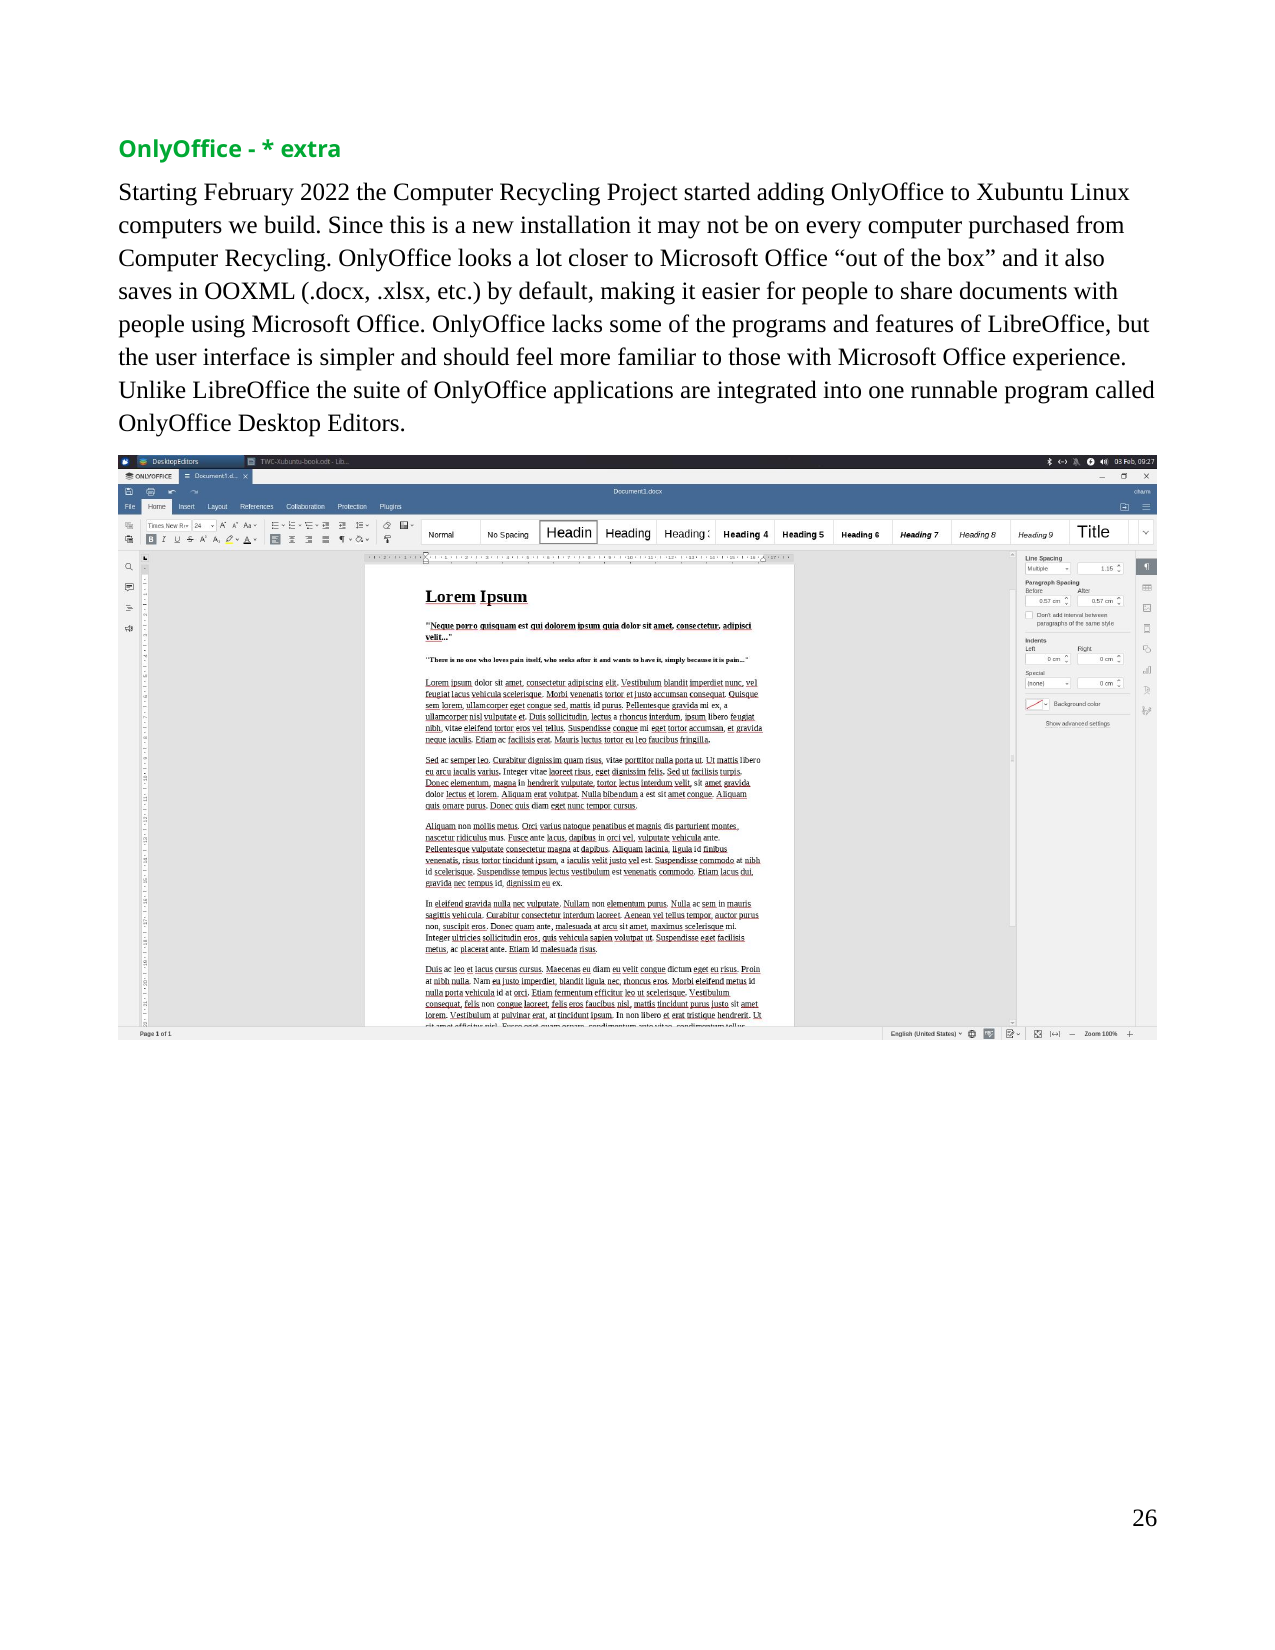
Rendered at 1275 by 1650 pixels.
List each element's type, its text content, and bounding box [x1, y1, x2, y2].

picture [118, 455, 1157, 1040]
text Starting February 2022 the Computer Recycling Project started adding OnlyOffice to Xubuntu Linux computers we build. Since this is a new installation it may not be on every computer purchased from Computer Recycling. OnlyOffice looks a lot closer to Microsoft Office “out of the box” and it also saves in OOXML (.docx, .xlsx, etc.) by default, making it easier for people to share documents with people using Microsoft Office. OnlyOffice lacks some of the programs and features of LibreOffice, but the user interface is simpler and should feel more familiar to those with Microsoft Office experience. Unlike LibreOffice the suite of OnlyOffice applications are integrated into one runnable program called OnlyOffice Desktop Editors. [118, 177, 1157, 437]
subtitle OnlyOffice - * extra [118, 133, 1157, 164]
